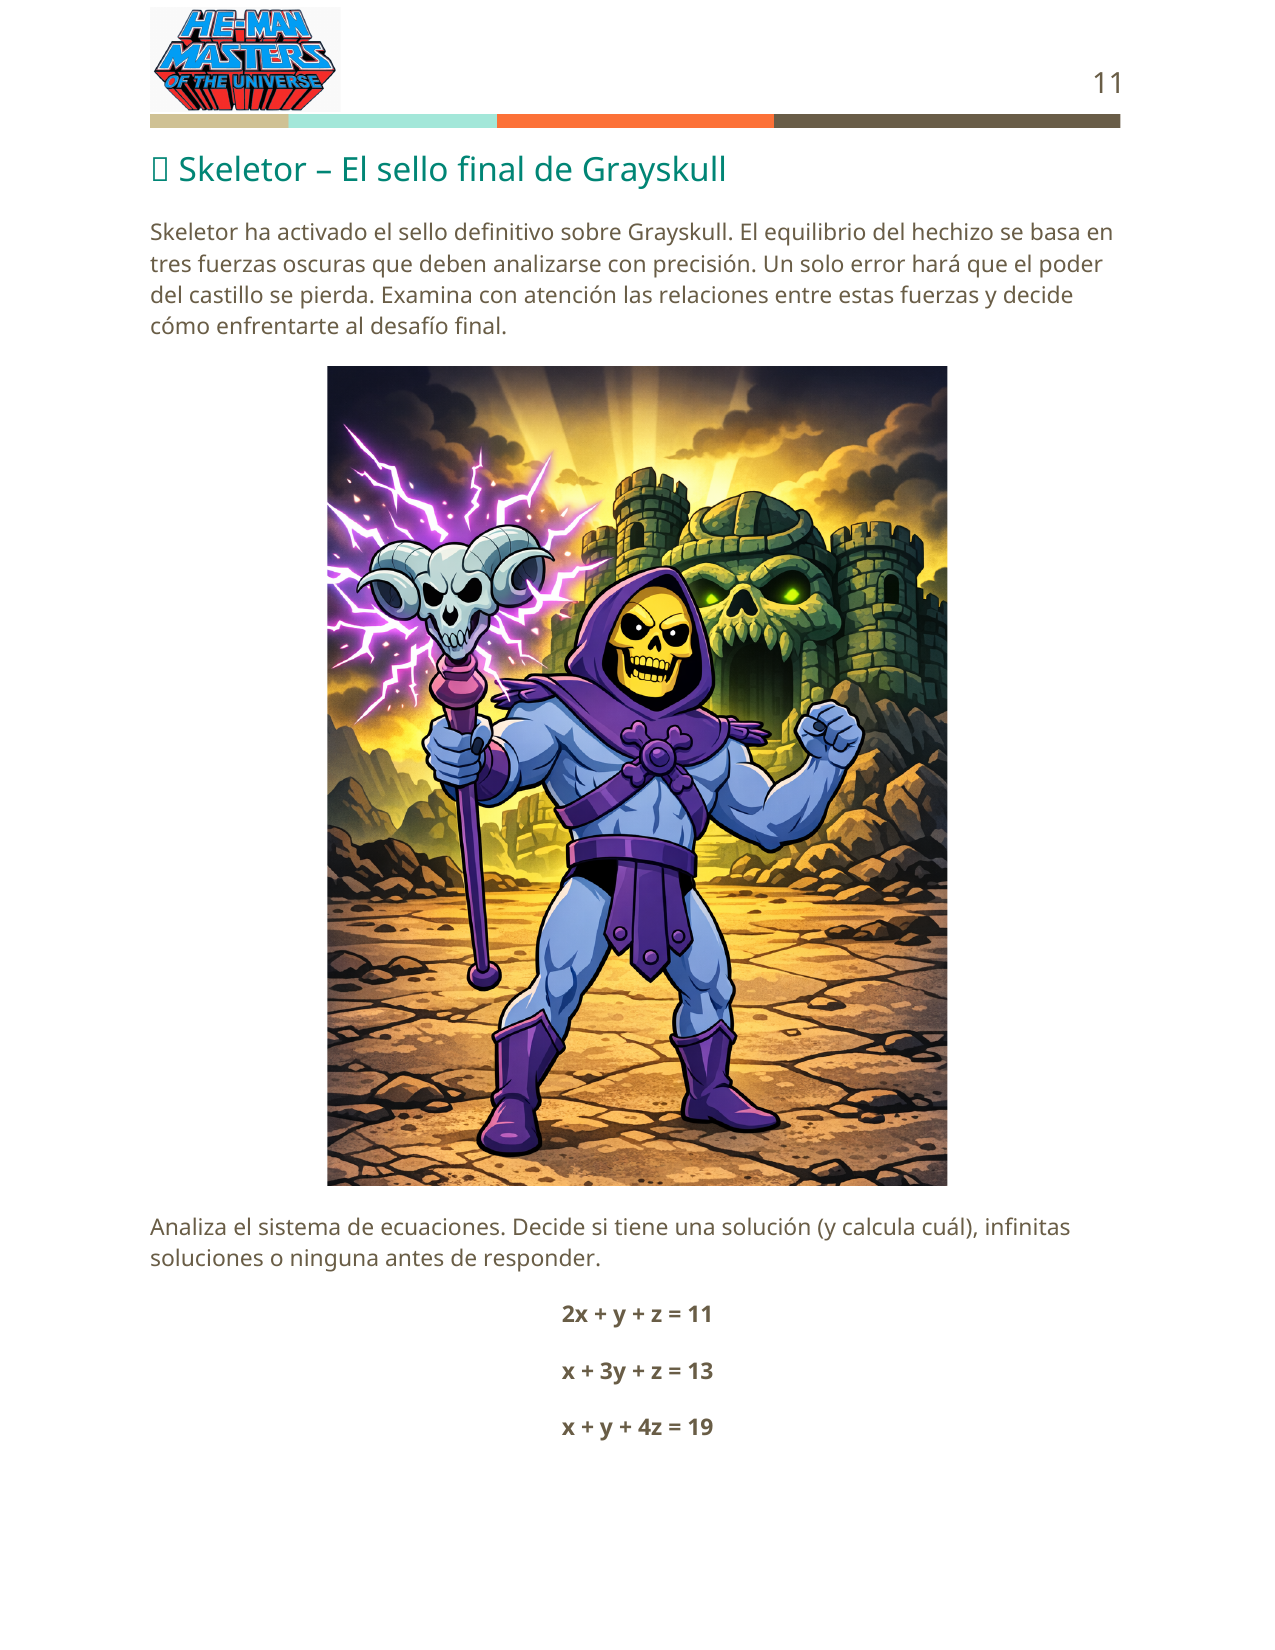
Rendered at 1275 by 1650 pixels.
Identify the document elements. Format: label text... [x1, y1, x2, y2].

text x + y + 4z = 19 [150, 1411, 1125, 1442]
picture [150, 7, 341, 112]
text x + 3y + z = 13 [150, 1354, 1125, 1386]
picture [150, 114, 1121, 128]
text 2x + y + z = 11 [150, 1298, 1125, 1329]
text Analiza el sistema de ecuaciones. Decide si tiene una solución (y calcula cuál), infinitas soluciones o ninguna antes de responder. [150, 1211, 1125, 1273]
picture [327, 366, 948, 1186]
text Skeletor ha activado el sello definitivo sobre Grayskull. El equilibrio del hechizo se basa en tres fuerzas oscuras que deben analizarse con precisión. Un solo error hará que el poder del castillo se pierda. Examina con atención las relaciones entre estas fuerzas y decide cómo enfrentarte al desafío final. [150, 216, 1125, 341]
subtitle 💀 Skeletor – El sello final de Grayskull [150, 146, 1125, 191]
